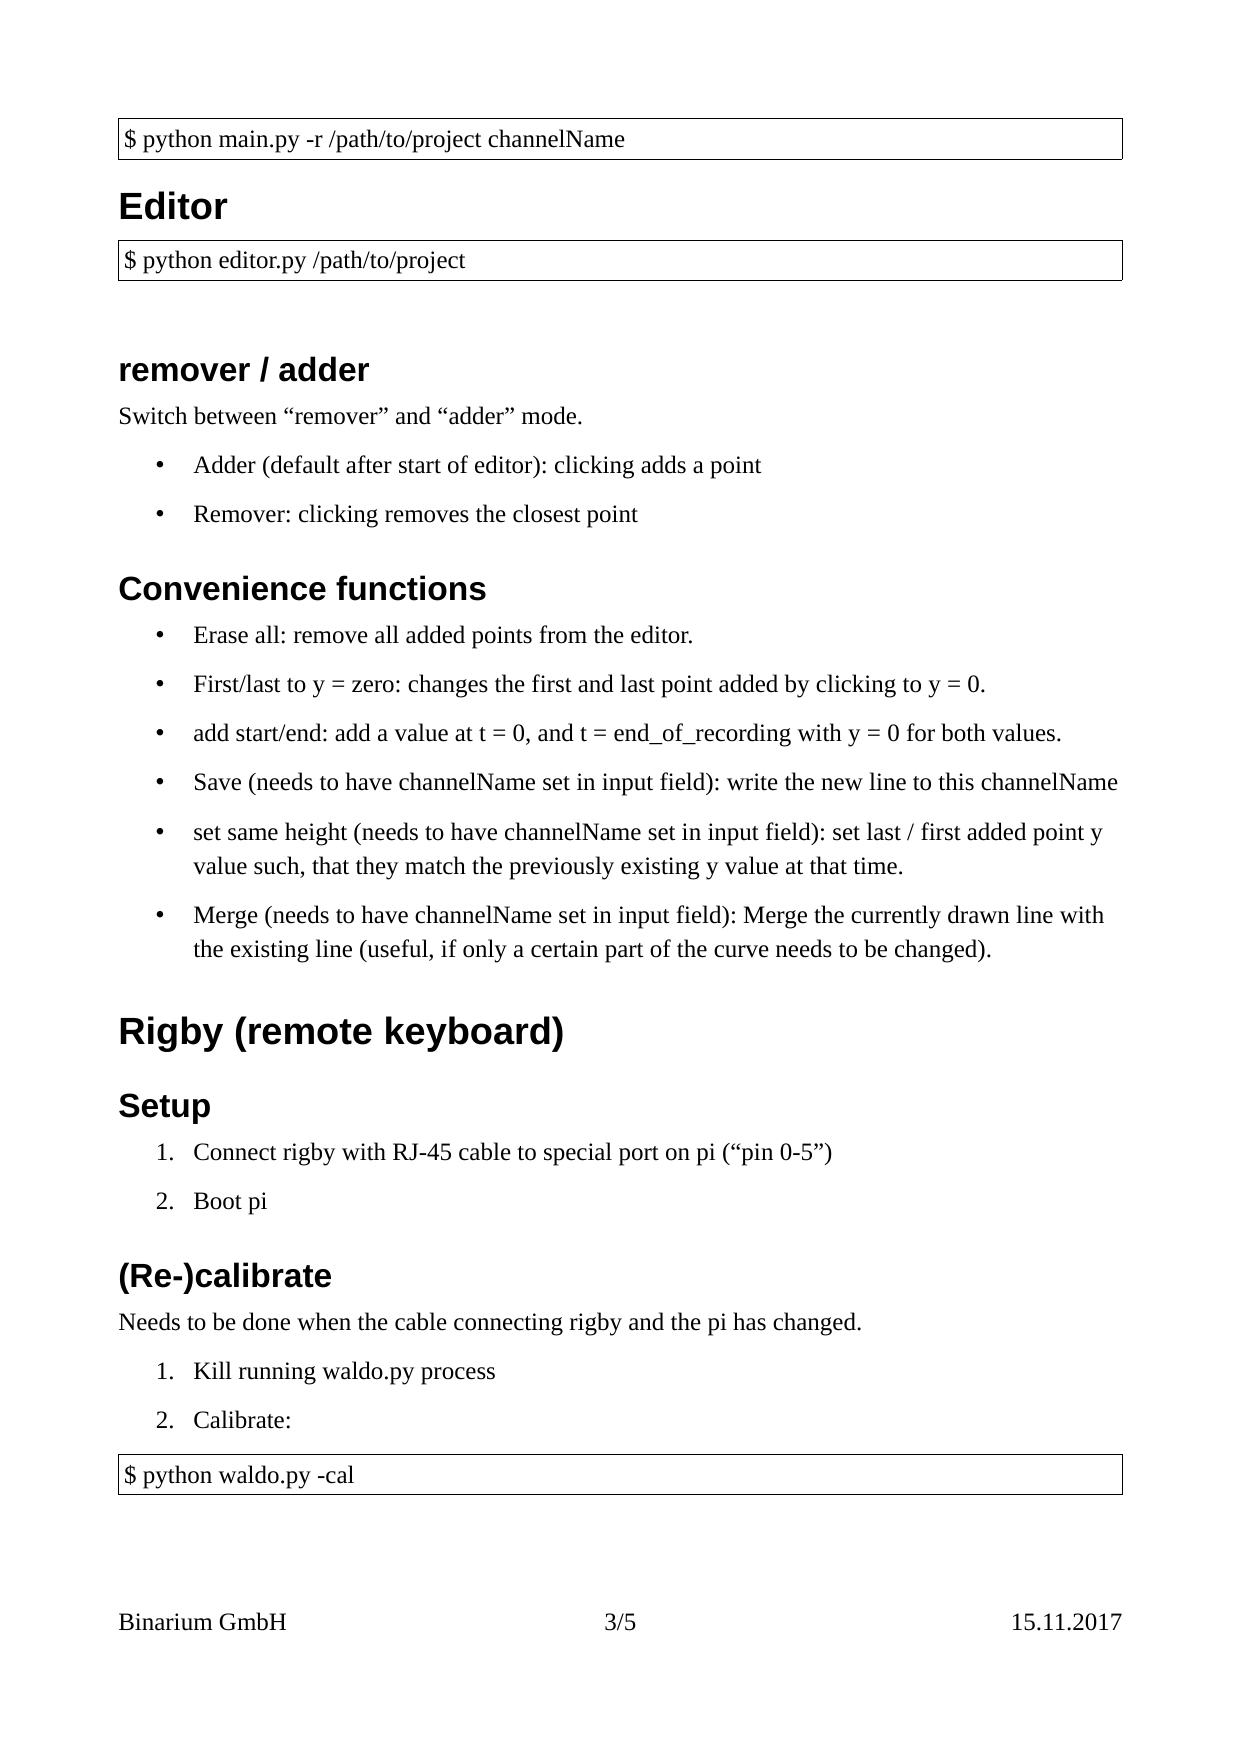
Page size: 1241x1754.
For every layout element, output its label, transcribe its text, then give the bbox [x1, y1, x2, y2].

list Remover: clicking removes the closest point [156, 499, 1122, 528]
table_header $ python main.py -r /path/to/project channelName [119, 119, 1122, 158]
text Switch between “remover” and “adder” mode. [118, 401, 1122, 430]
subtitle Editor [118, 183, 1122, 227]
list Save (needs to have channelName set in input field): write the new line to this channelName [156, 767, 1122, 796]
list Erase all: remove all added points from the editor. [156, 620, 1122, 649]
list Calibrate: [156, 1405, 1122, 1434]
list Connect rigby with RJ-45 cable to special port on pi (“pin 0-5”) [156, 1137, 1122, 1166]
subtitle Setup [118, 1086, 1122, 1124]
subtitle Convenience functions [118, 569, 1122, 608]
list Boot pi [156, 1186, 1122, 1214]
text Needs to be done when the cable connecting rigby and the pi has changed. [118, 1307, 1122, 1336]
table_header $ python waldo.py -cal [119, 1455, 1122, 1494]
list First/last to y = zero: changes the first and last point added by clicking to y = 0. [156, 669, 1122, 698]
list add start/end: add a value at t = 0, and t = end_of_recording with y = 0 for both values. [156, 718, 1122, 747]
list Adder (default after start of editor): clicking adds a point [156, 450, 1122, 479]
subtitle remover / adder [118, 350, 1122, 389]
table_header $ python editor.py /path/to/project [119, 241, 1122, 280]
list set same height (needs to have channelName set in input field): set last / first added point y value such, that they match the previously existing y value at that time. [156, 817, 1122, 880]
list Merge (needs to have channelName set in input field): Merge the currently drawn line with the existing line (useful, if only a certain part of the curve needs to be changed). [156, 900, 1122, 963]
subtitle (Re-)calibrate [118, 1256, 1122, 1294]
list Kill running waldo.py process [156, 1356, 1122, 1385]
subtitle Rigby (remote keyboard) [118, 1009, 1122, 1052]
